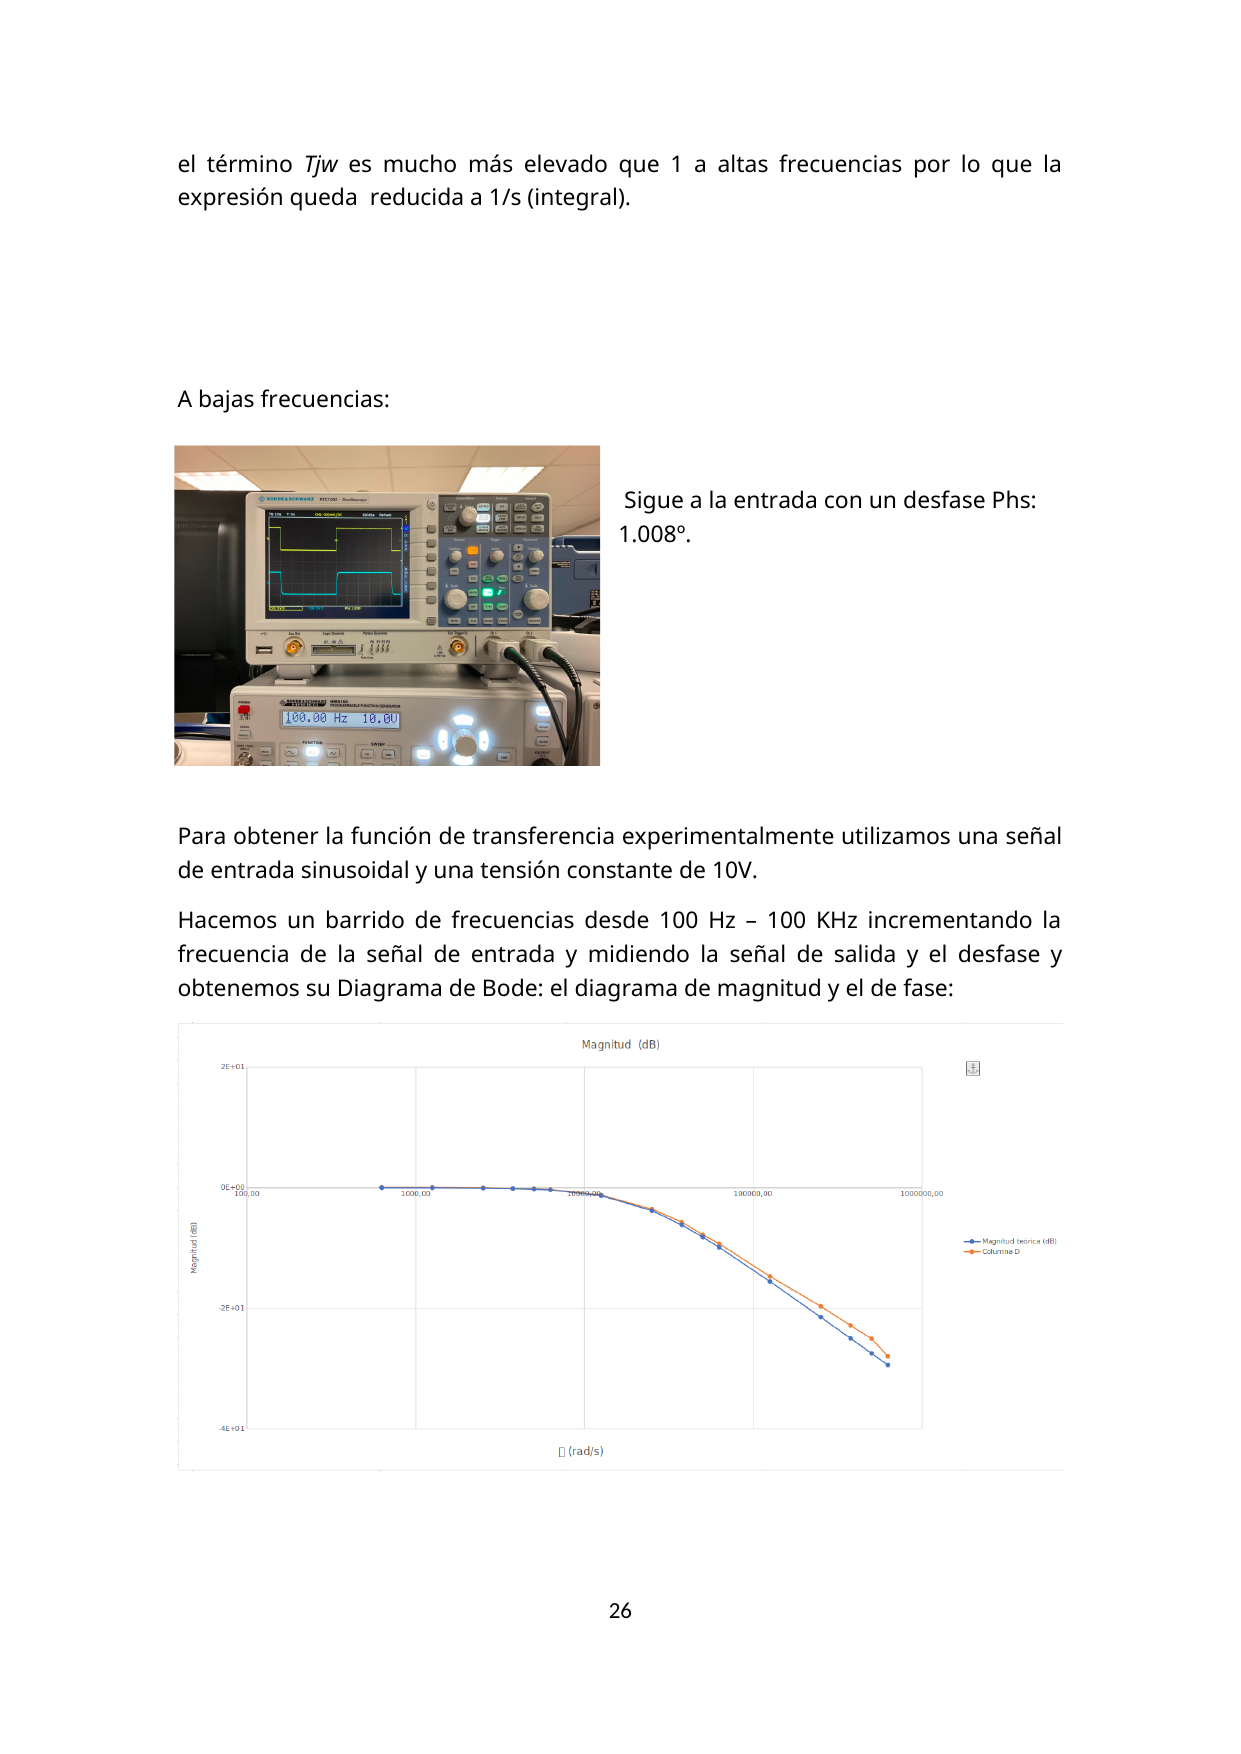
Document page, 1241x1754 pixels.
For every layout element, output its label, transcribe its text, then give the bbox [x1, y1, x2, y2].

picture [177, 1022, 1063, 1471]
text A bajas frecuencias: [177, 383, 1063, 414]
picture [174, 445, 601, 766]
text Para obtener la función de transferencia experimentalmente utilizamos una señal de entrada sinusoidal y una tensión constante de 10V. [177, 820, 1063, 885]
text el término Tjw es mucho más elevado que 1 a altas frecuencias por lo que la expresión queda reducida a 1/s (integral). [177, 148, 1063, 213]
text Sigue a la entrada con un desfase Phs: 1.008º. [601, 484, 1063, 549]
text Hacemos un barrido de frecuencias desde 100 Hz – 100 KHz incrementando la frecuencia de la señal de entrada y midiendo la señal de salida y el desfase y obtenemos su Diagrama de Bode: el diagrama de magnitud y el de fase: [177, 904, 1063, 1003]
